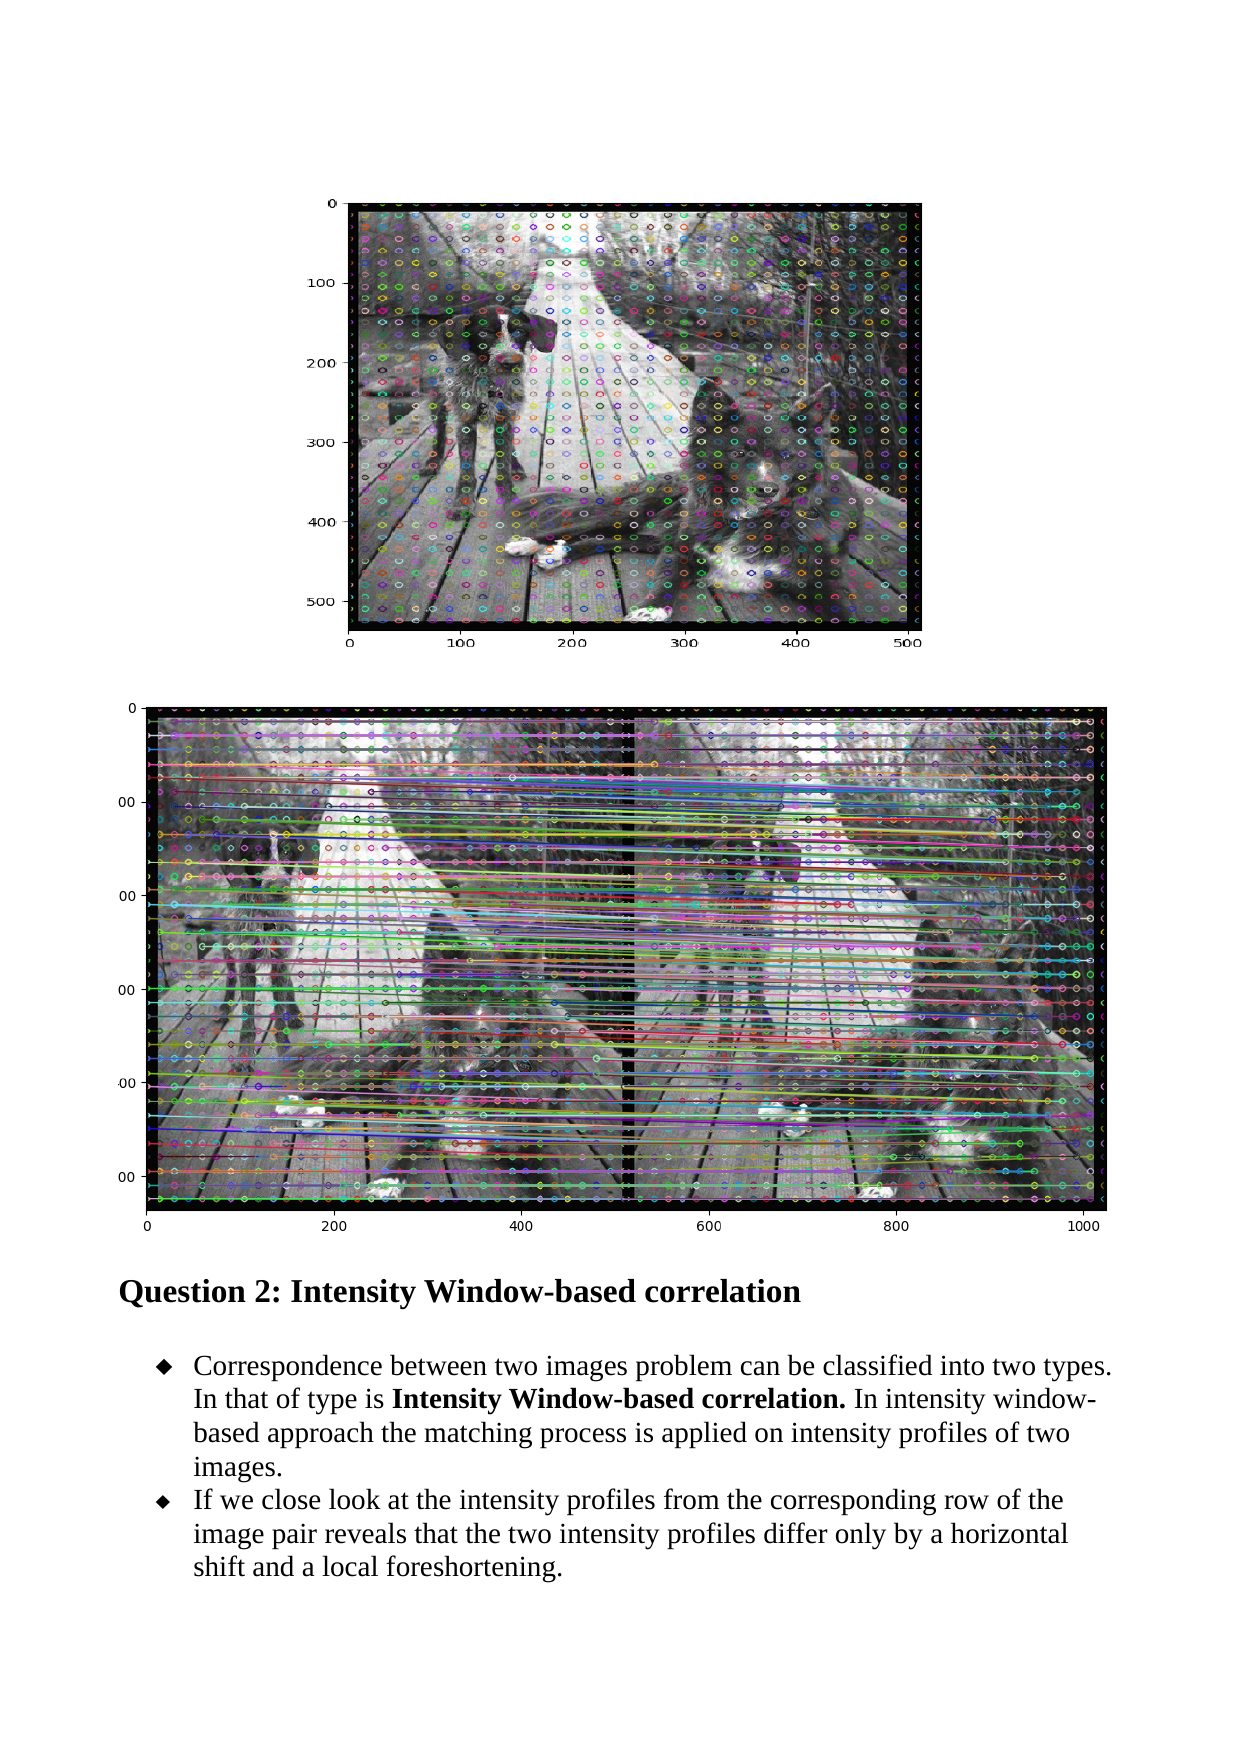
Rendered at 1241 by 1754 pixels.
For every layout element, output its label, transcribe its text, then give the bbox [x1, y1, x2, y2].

picture [301, 194, 939, 656]
list Correspondence between two images problem can be classified into two types. In that of type is Intensity Window-based correlation. In intensity window-based approach the matching process is applied on intensity profiles of two images. [156, 1348, 1122, 1482]
picture [118, 693, 1123, 1233]
text Question 2: Intensity Window-based correlation [118, 1271, 1122, 1310]
list If we close look at the intensity profiles from the corresponding row of the image pair reveals that the two intensity profiles differ only by a horizontal shift and a local foreshortening. [156, 1482, 1122, 1583]
